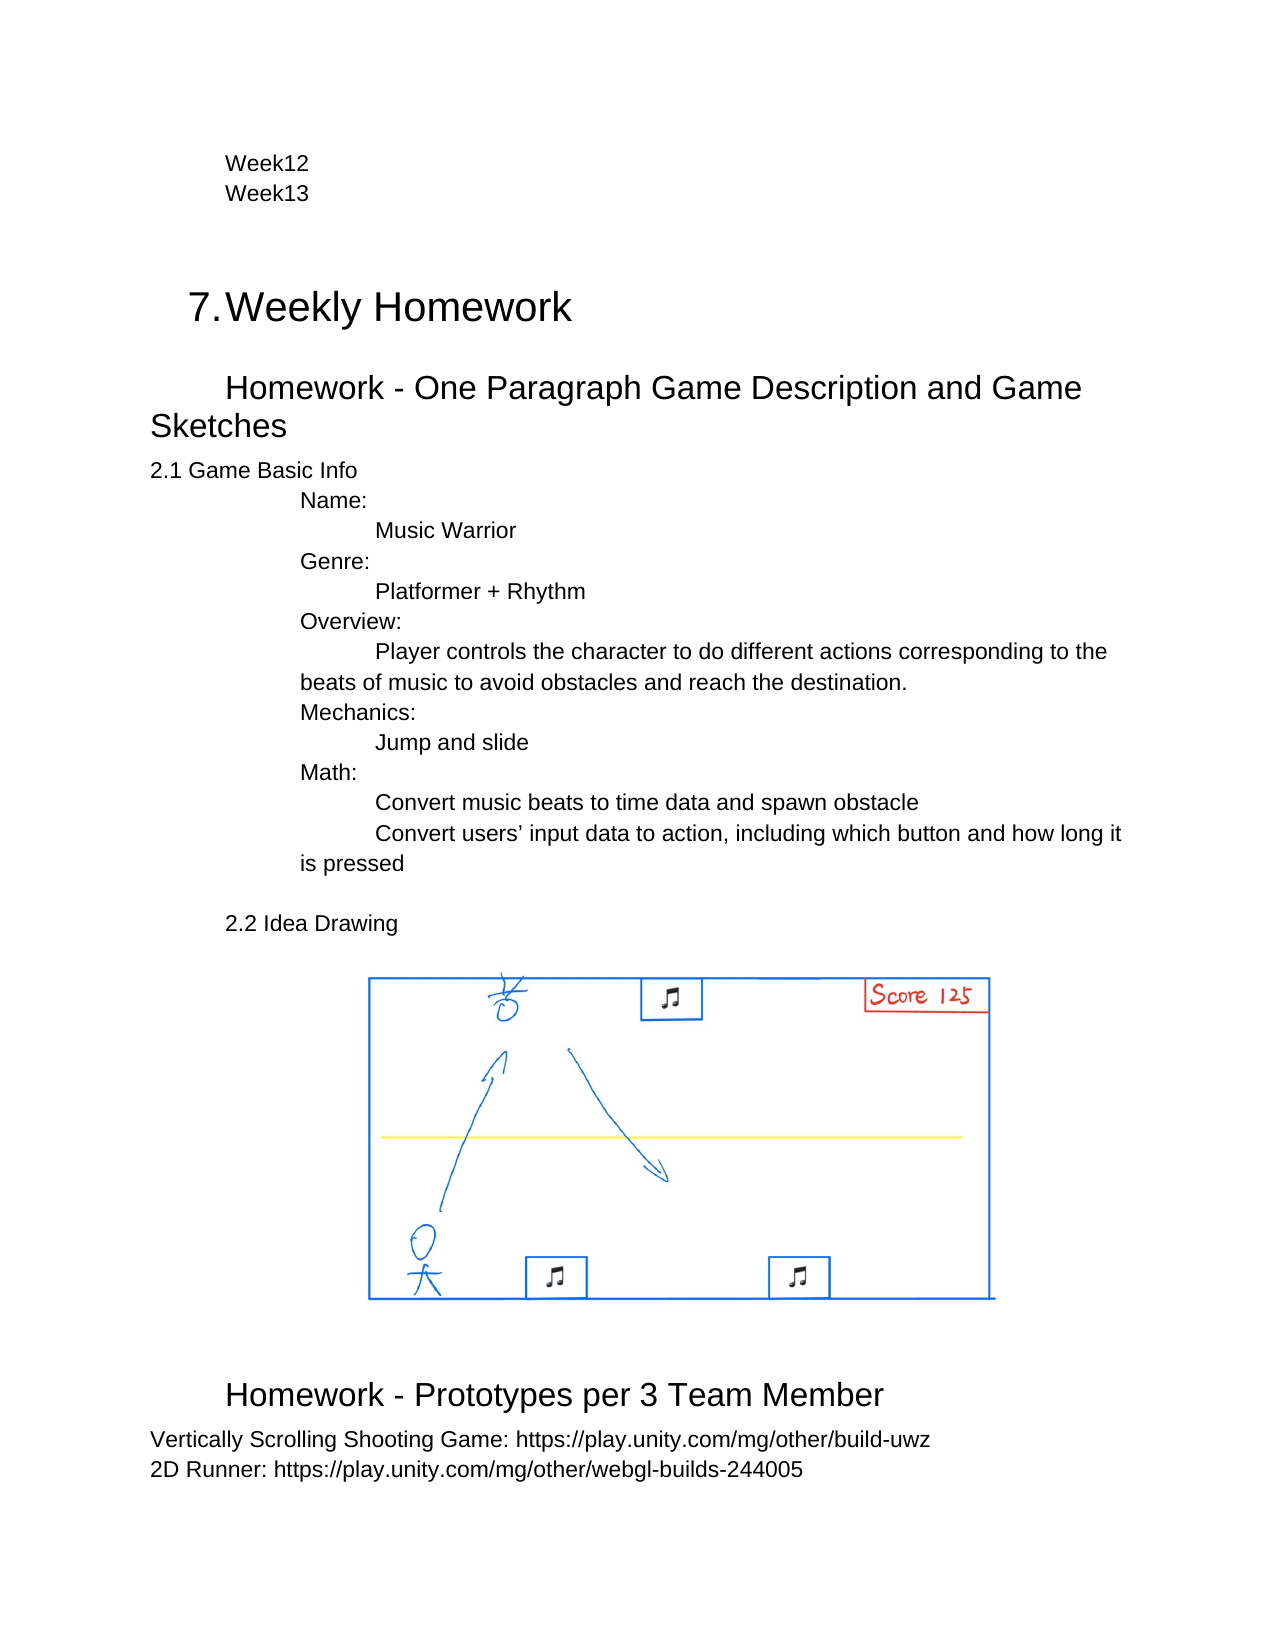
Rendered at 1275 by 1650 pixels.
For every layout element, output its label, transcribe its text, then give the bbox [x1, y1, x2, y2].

text Name: [150, 487, 1125, 514]
text Music Warrior [300, 517, 1125, 544]
text Jump and slide [300, 729, 1125, 755]
text Vertically Scrolling Shooting Game: https://play.unity.com/mg/other/build-uwz [150, 1426, 1125, 1452]
text 2.2 Idea Drawing [225, 910, 1125, 937]
text Platformer + Rhythm [300, 578, 1125, 604]
text Math: [225, 759, 1125, 786]
text Mechanics: [150, 699, 1125, 725]
text Player controls the character to do different actions corresponding to the beats of music to avoid obstacles and reach the destination. [300, 638, 1125, 695]
text Genre: [150, 548, 1125, 574]
text Convert music beats to time data and spawn obstacle [300, 789, 1125, 816]
subtitle Homework - One Paragraph Game Description and Game Sketches [150, 368, 1125, 444]
text Week12 [150, 150, 1125, 176]
subtitle Weekly Homework [187, 282, 1125, 330]
text Overview: [150, 608, 1125, 634]
text 2.1 Game Basic Info [150, 457, 1125, 483]
picture [323, 940, 1027, 1334]
text 2D Runner: https://play.unity.com/mg/other/webgl-builds-244005 [150, 1456, 1125, 1482]
subtitle Homework - Prototypes per 3 Team Member [150, 1375, 1125, 1413]
text Convert users’ input data to action, including which button and how long it is pressed [300, 819, 1125, 876]
text Week13 [150, 180, 1125, 207]
